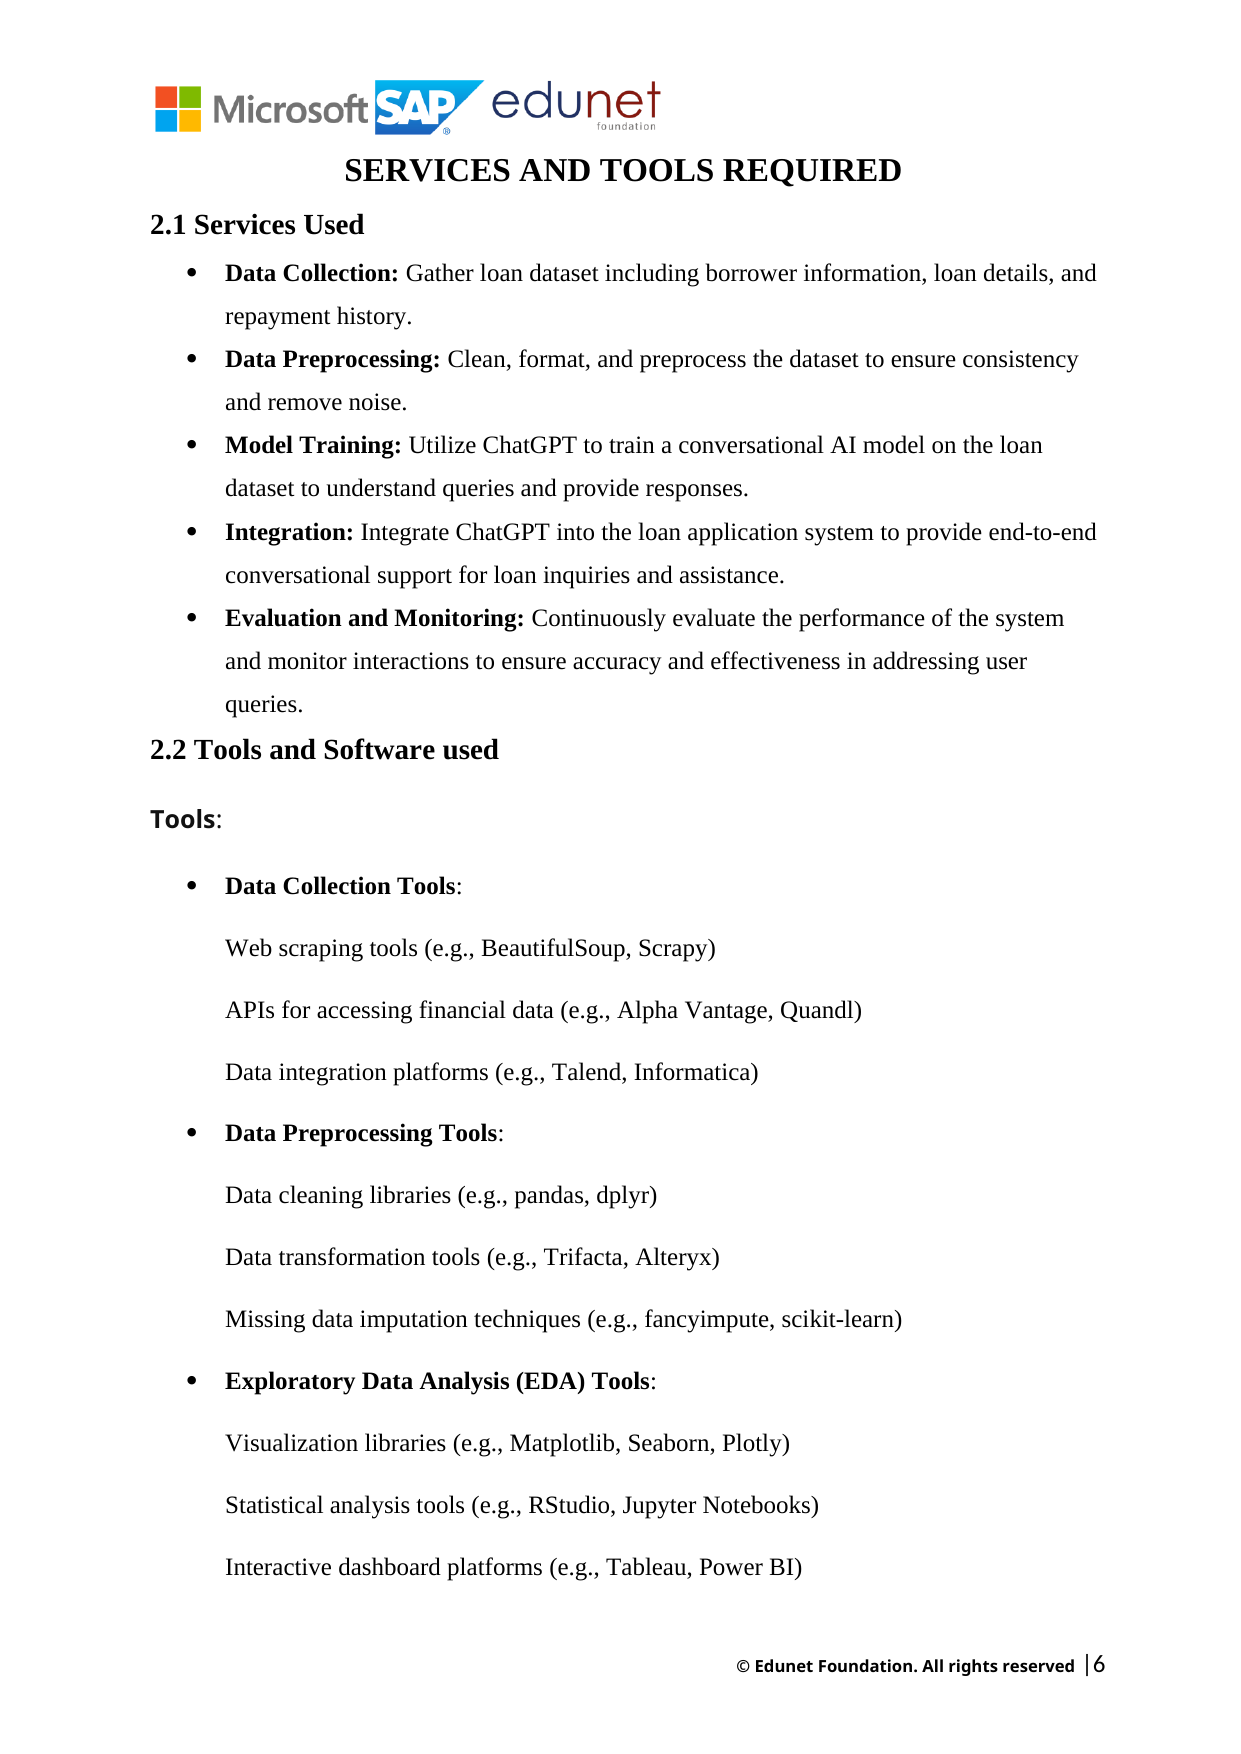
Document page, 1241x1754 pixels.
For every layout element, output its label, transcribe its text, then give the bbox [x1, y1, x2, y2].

list Web scraping tools (e.g., BeautifulSoup, Scrapy) [225, 933, 1105, 962]
list Missing data imputation techniques (e.g., fancyimpute, scikit-learn) [225, 1304, 1105, 1333]
text SERVICES AND TOOLS REQUIRED [150, 150, 1105, 188]
list APIs for accessing financial data (e.g., Alpha Vantage, Quandl) [225, 995, 1105, 1023]
list Data Preprocessing: Clean, format, and preprocess the dataset to ensure consistency and remove noise. [187, 344, 1105, 416]
list Data Collection: Gather loan dataset including borrower information, loan details, and repayment history. [187, 258, 1105, 330]
list Visualization libraries (e.g., Matplotlib, Seaborn, Plotly) [225, 1428, 1105, 1457]
list Data Collection Tools: [187, 871, 1105, 900]
list Evaluation and Monitoring: Continuously evaluate the performance of the system and monitor interactions to ensure accuracy and effectiveness in addressing user queries. [187, 603, 1105, 718]
list Data integration platforms (e.g., Talend, Informatica) [225, 1057, 1105, 1085]
picture [150, 75, 668, 136]
list Model Training: Utilize ChatGPT to train a conversational AI model on the loan dataset to understand queries and provide responses. [187, 430, 1105, 502]
list Data transformation tools (e.g., Trifacta, Alteryx) [225, 1242, 1105, 1271]
list Interactive dashboard platforms (e.g., Tableau, Power BI) [225, 1552, 1105, 1580]
list Exploratory Data Analysis (EDA) Tools: [187, 1366, 1105, 1395]
text 2.1 Services Used [150, 207, 1105, 241]
list Data Preprocessing Tools: [187, 1118, 1105, 1147]
list Statistical analysis tools (e.g., RStudio, Jupyter Notebooks) [225, 1490, 1105, 1518]
list Integration: Integrate ChatGPT into the loan application system to provide end-to-end conversational support for loan inquiries and assistance. [187, 517, 1105, 588]
text Tools: [150, 801, 1105, 835]
list Data cleaning libraries (e.g., pandas, dplyr) [225, 1180, 1105, 1209]
text 2.2 Tools and Software used [150, 732, 1105, 766]
